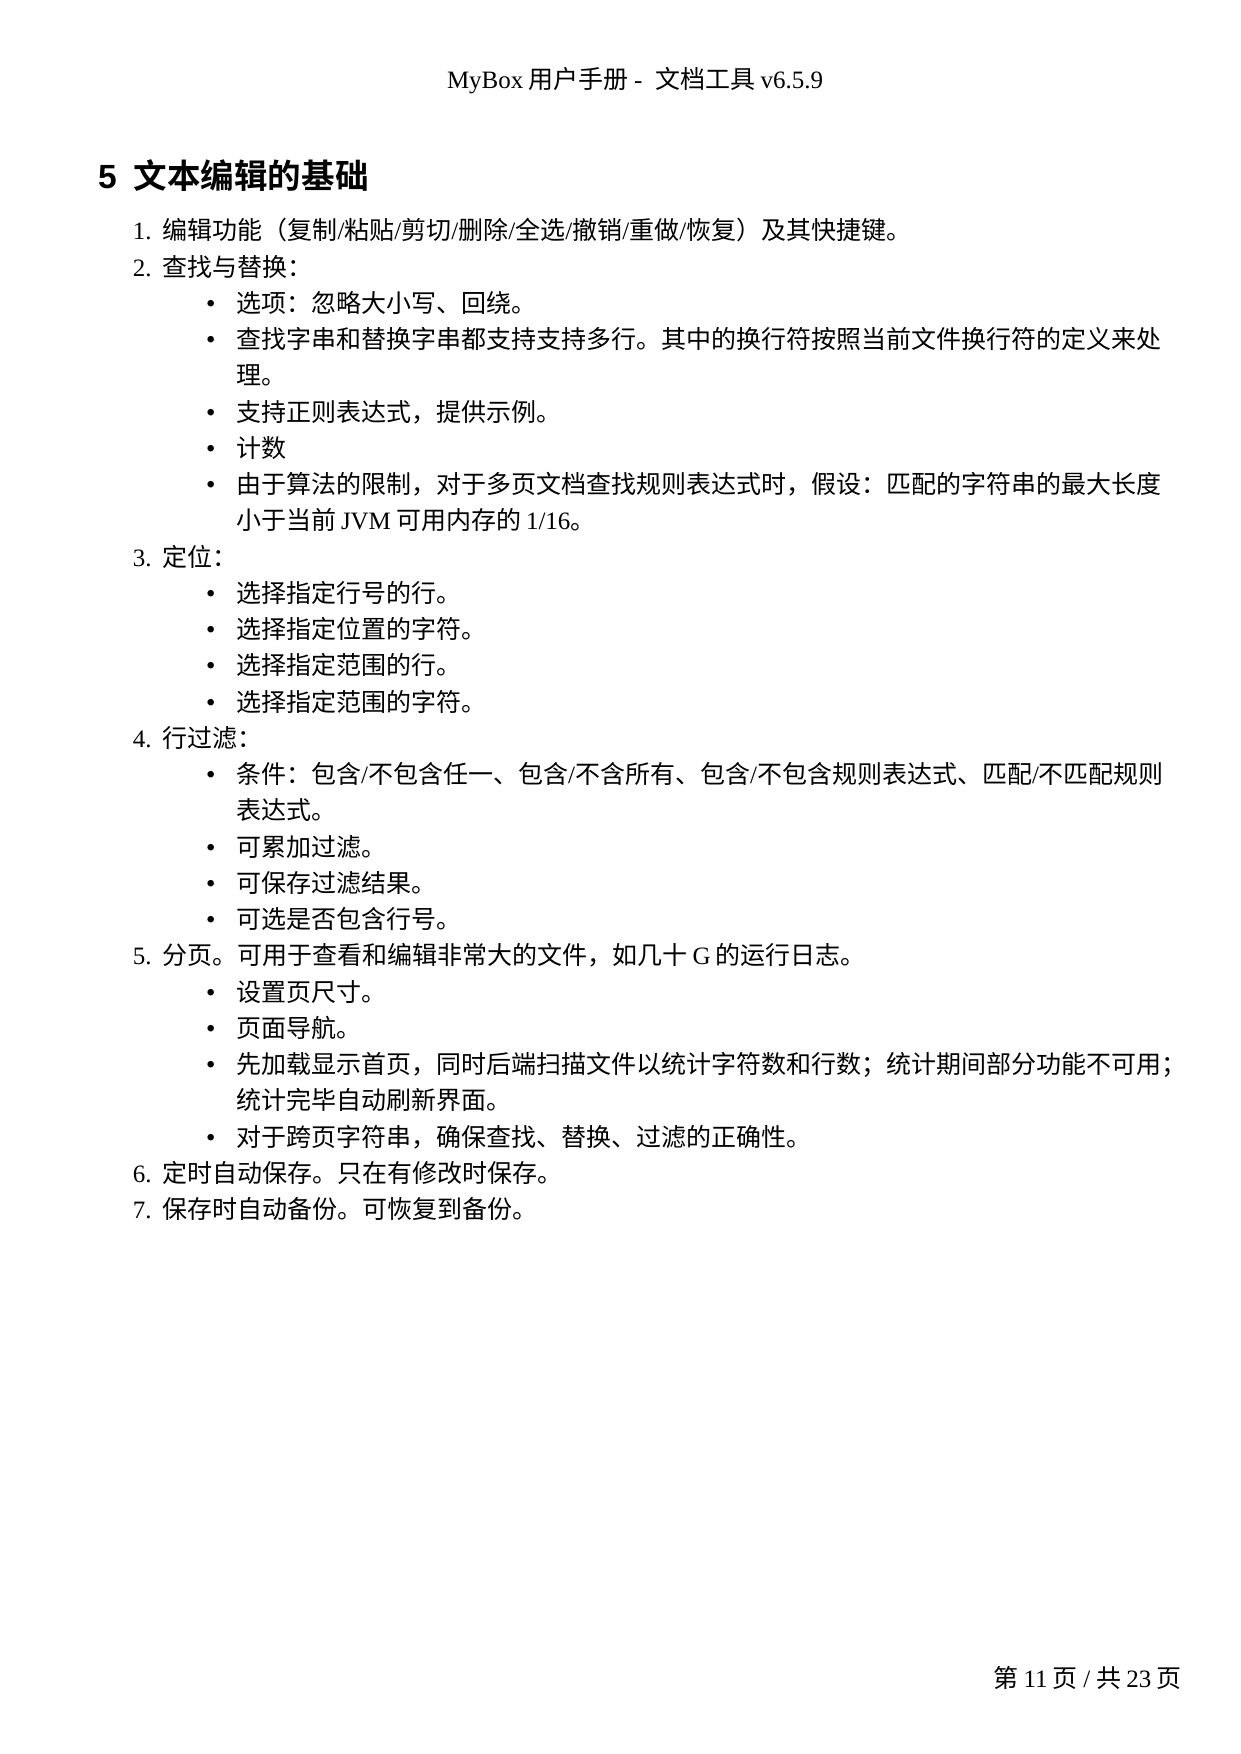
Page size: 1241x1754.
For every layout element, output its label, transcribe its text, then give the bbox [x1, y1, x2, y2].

list 计数 [206, 428, 1181, 464]
list 设置页尺寸。 [206, 972, 1181, 1008]
list 行过滤： [133, 718, 1181, 754]
list 选择指定行号的行。 [206, 573, 1181, 609]
subtitle 文本编辑的基础 [88, 150, 1181, 198]
list 选择指定位置的字符。 [206, 609, 1181, 646]
list 保存时自动备份。可恢复到备份。 [133, 1189, 1181, 1226]
list 先加载显示首页，同时后端扫描文件以统计字符数和行数；统计期间部分功能不可用；统计完毕自动刷新界面。 [206, 1044, 1181, 1117]
list 定时自动保存。只在有修改时保存。 [133, 1153, 1181, 1189]
list 选择指定范围的行。 [206, 646, 1181, 682]
list 编辑功能（复制/粘贴/剪切/删除/全选/撤销/重做/恢复）及其快捷键。 [133, 211, 1181, 247]
list 支持正则表达式，提供示例。 [206, 392, 1181, 428]
list 选择指定范围的字符。 [206, 682, 1181, 718]
list 条件：包含/不包含任一、包含/不含所有、包含/不包含规则表达式、匹配/不匹配规则表达式。 [206, 754, 1181, 827]
list 选项：忽略大小写、回绕。 [206, 283, 1181, 319]
list 查找字串和替换字串都支持支持多行。其中的换行符按照当前文件换行符的定义来处理。 [206, 319, 1181, 392]
list 页面导航。 [206, 1008, 1181, 1044]
list 定位： [133, 537, 1181, 573]
list 查找与替换： [133, 247, 1181, 283]
list 分页。可用于查看和编辑非常大的文件，如几十G的运行日志。 [133, 936, 1181, 972]
list 对于跨页字符串，确保查找、替换、过滤的正确性。 [206, 1117, 1181, 1153]
list 可选是否包含行号。 [206, 899, 1181, 936]
list 由于算法的限制，对于多页文档查找规则表达式时，假设：匹配的字符串的最大长度小于当前JVM可用内存的1/16。 [206, 464, 1181, 537]
list 可保存过滤结果。 [206, 863, 1181, 899]
list 可累加过滤。 [206, 827, 1181, 863]
